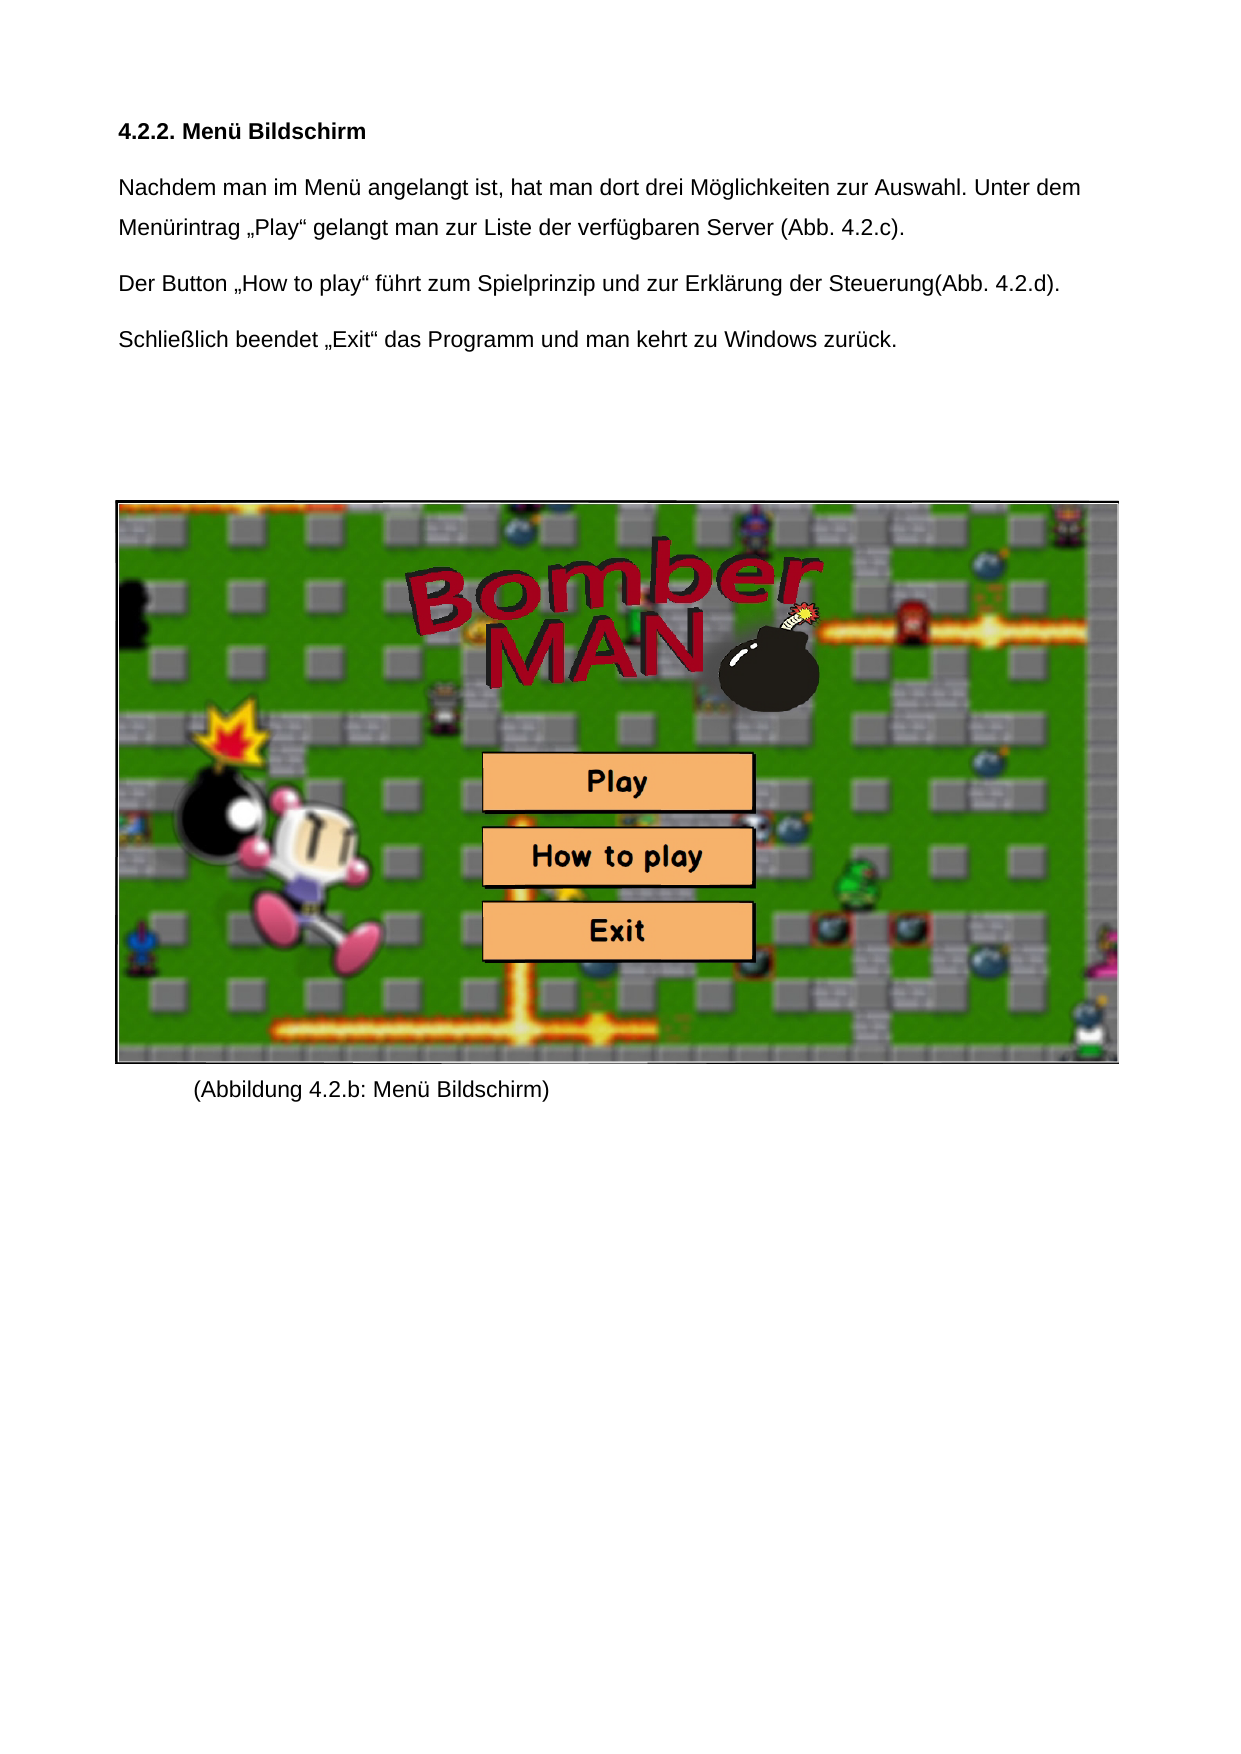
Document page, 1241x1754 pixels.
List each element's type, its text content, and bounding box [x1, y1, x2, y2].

text Nachdem man im Menü angelangt ist, hat man dort drei Möglichkeiten zur Auswahl. Unter dem Menürintrag „Play“ gelangt man zur Liste der verfügbaren Server (Abb. 4.2.c). [118, 174, 1122, 240]
text Schließlich beendet „Exit“ das Programm und man kehrt zu Windows zurück. [118, 326, 1122, 352]
text Der Button „How to play“ führt zum Spielprinzip und zur Erklärung der Steuerung(Abb. 4.2.d). [118, 270, 1122, 296]
text (Abbildung 4.2.b: Menü Bildschirm) [118, 494, 1122, 1103]
text 4.2.2. Menü Bildschirm [118, 118, 1122, 144]
